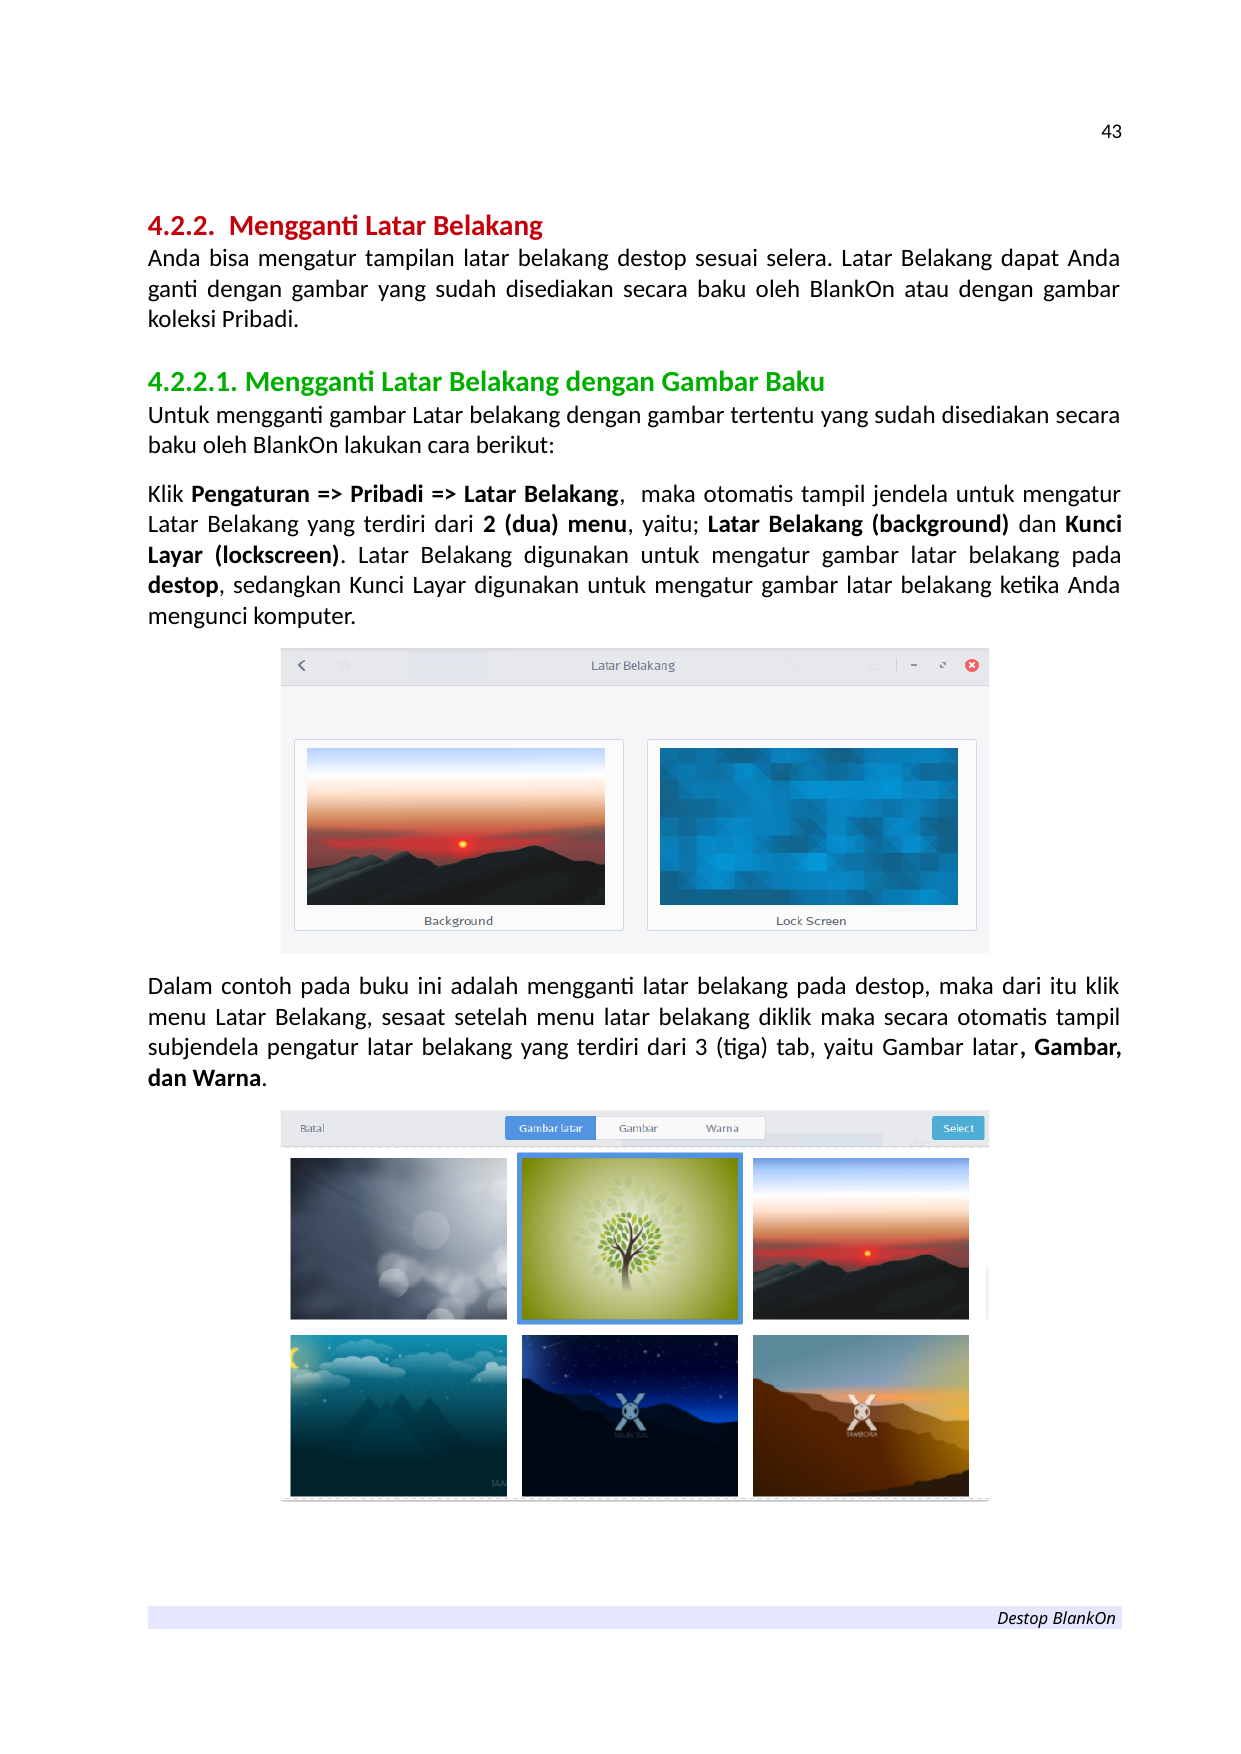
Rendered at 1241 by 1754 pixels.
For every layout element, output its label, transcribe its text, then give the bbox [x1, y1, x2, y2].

text Anda bisa mengatur tampilan latar belakang destop sesuai selera. Latar Belakang dapat Anda ganti dengan gambar yang sudah disediakan secara baku oleh BlankOn atau dengan gambar koleksi Pribadi. [148, 242, 1122, 334]
picture [280, 1110, 990, 1502]
subtitle Mengganti Latar Belakang dengan Gambar Baku [148, 363, 1122, 399]
text Klik Pengaturan => Pribadi => Latar Belakang, maka otomatis tampil jendela untuk mengatur Latar Belakang yang terdiri dari 2 (dua) menu, yaitu; Latar Belakang (background) dan Kunci Layar (lockscreen). Latar Belakang digunakan untuk mengatur gambar latar belakang pada destop, sedangkan Kunci Layar digunakan untuk mengatur gambar latar belakang ketika Anda mengunci komputer. [148, 478, 1122, 630]
picture [280, 648, 990, 953]
text Untuk mengganti gambar Latar belakang dengan gambar tertentu yang sudah disediakan secara baku oleh BlankOn lakukan cara berikut: [148, 399, 1122, 460]
text Dalam contoh pada buku ini adalah mengganti latar belakang pada destop, maka dari itu klik menu Latar Belakang, sesaat setelah menu latar belakang diklik maka secara otomatis tampil subjendela pengatur latar belakang yang terdiri dari 3 (tiga) tab, yaitu Gambar latar, Gambar, dan Warna. [148, 648, 1122, 1092]
subtitle Mengganti Latar Belakang [148, 207, 1122, 242]
